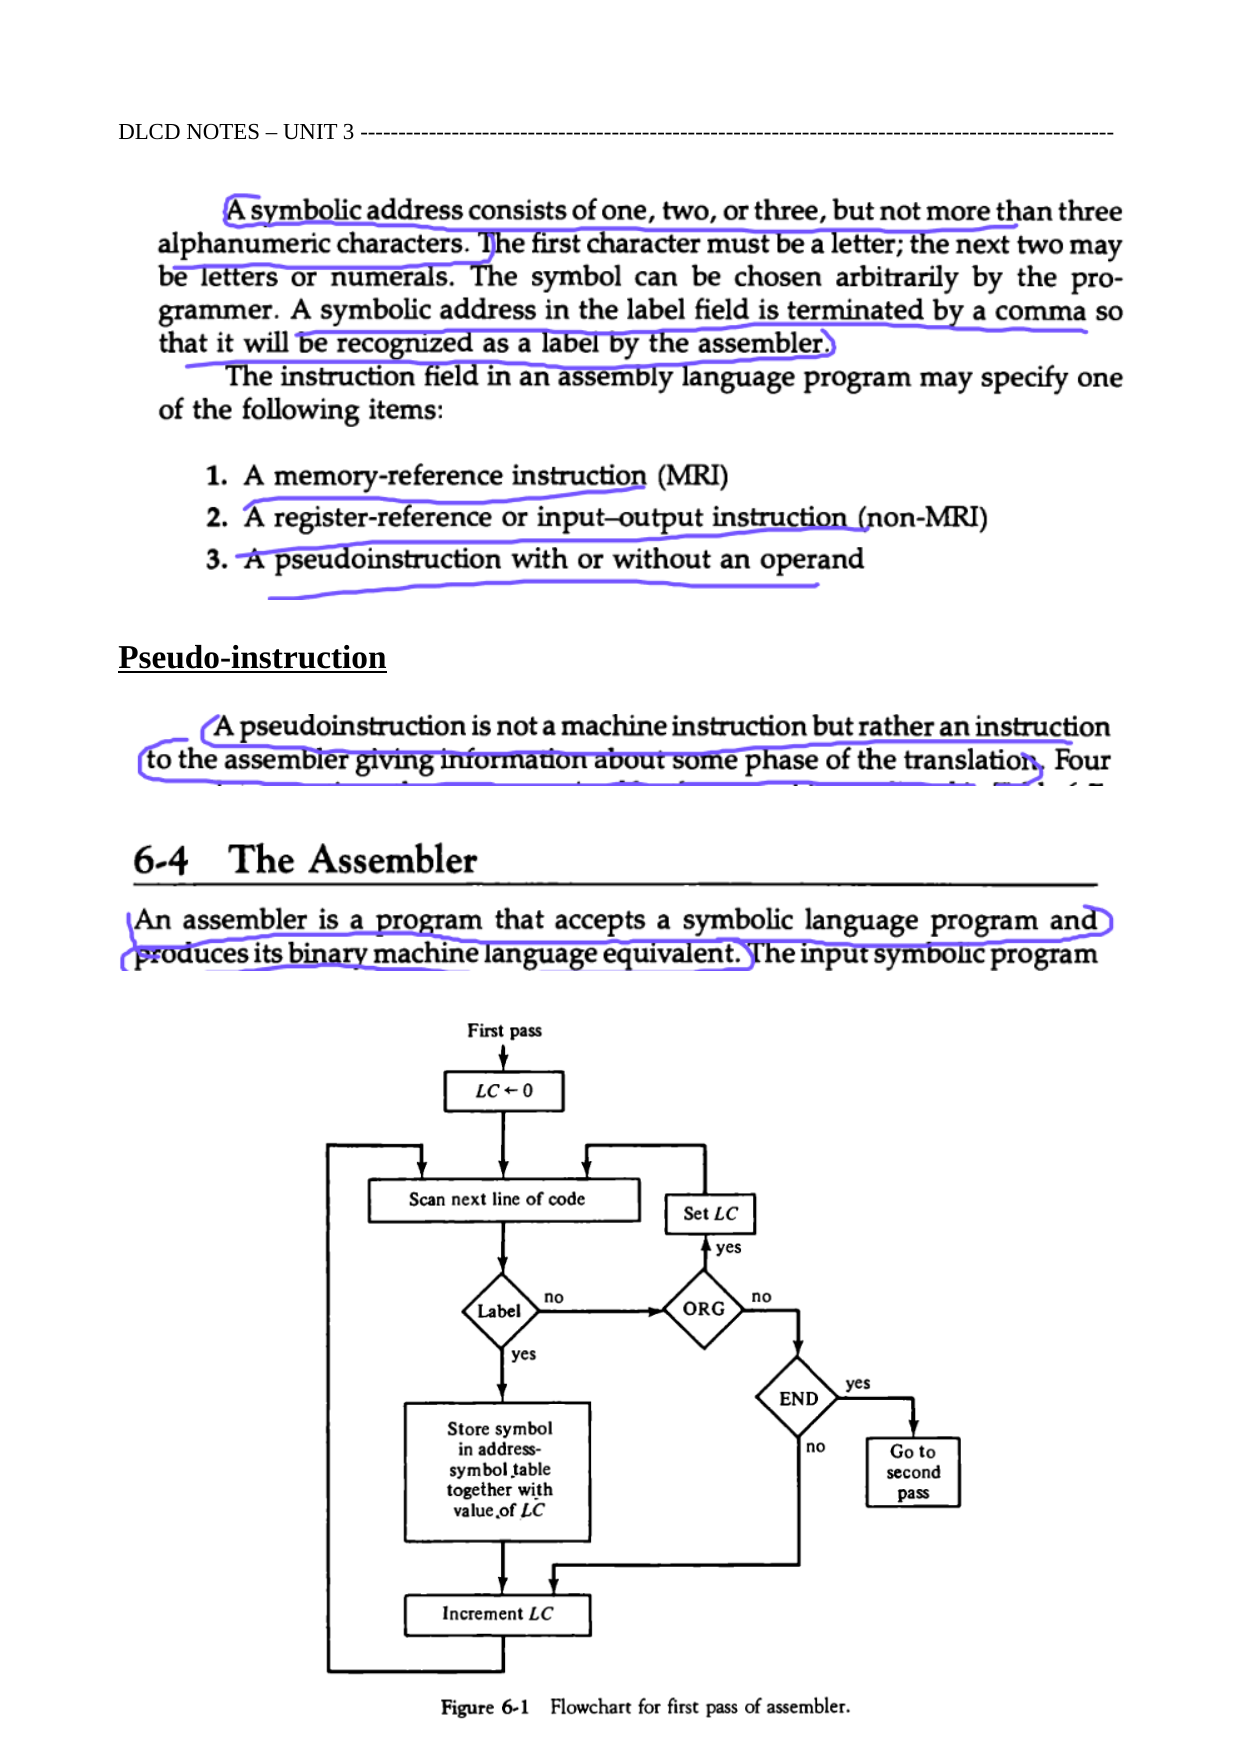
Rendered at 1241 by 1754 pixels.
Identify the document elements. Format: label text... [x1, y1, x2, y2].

picture [139, 191, 1142, 600]
picture [269, 991, 971, 1736]
picture [118, 714, 1122, 786]
picture [118, 827, 1122, 971]
text Pseudo-instruction [118, 637, 1122, 676]
